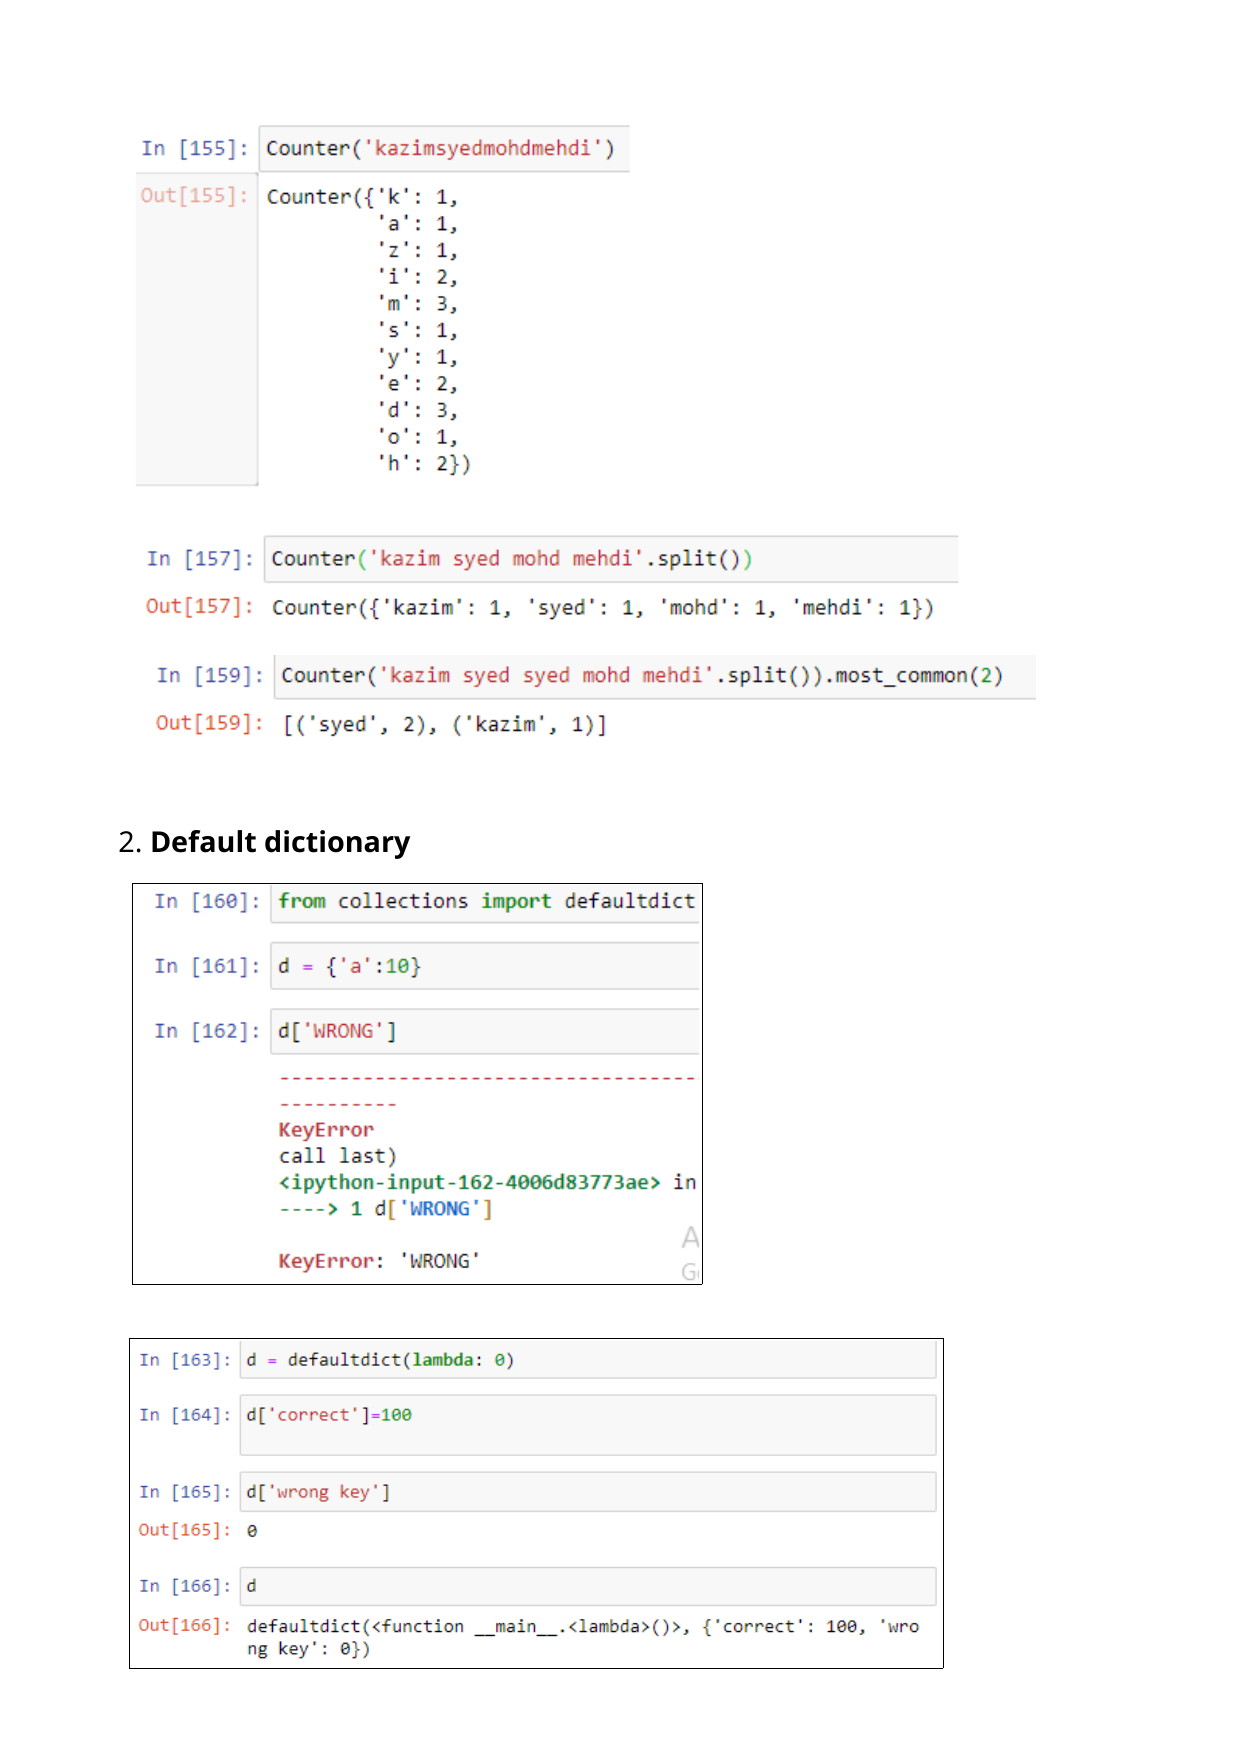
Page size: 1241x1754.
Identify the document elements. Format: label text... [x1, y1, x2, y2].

picture [135, 124, 630, 491]
picture [142, 655, 1036, 752]
text 2. Default dictionary [118, 821, 1122, 860]
picture [134, 885, 700, 1282]
picture [131, 1341, 941, 1665]
picture [131, 531, 959, 629]
